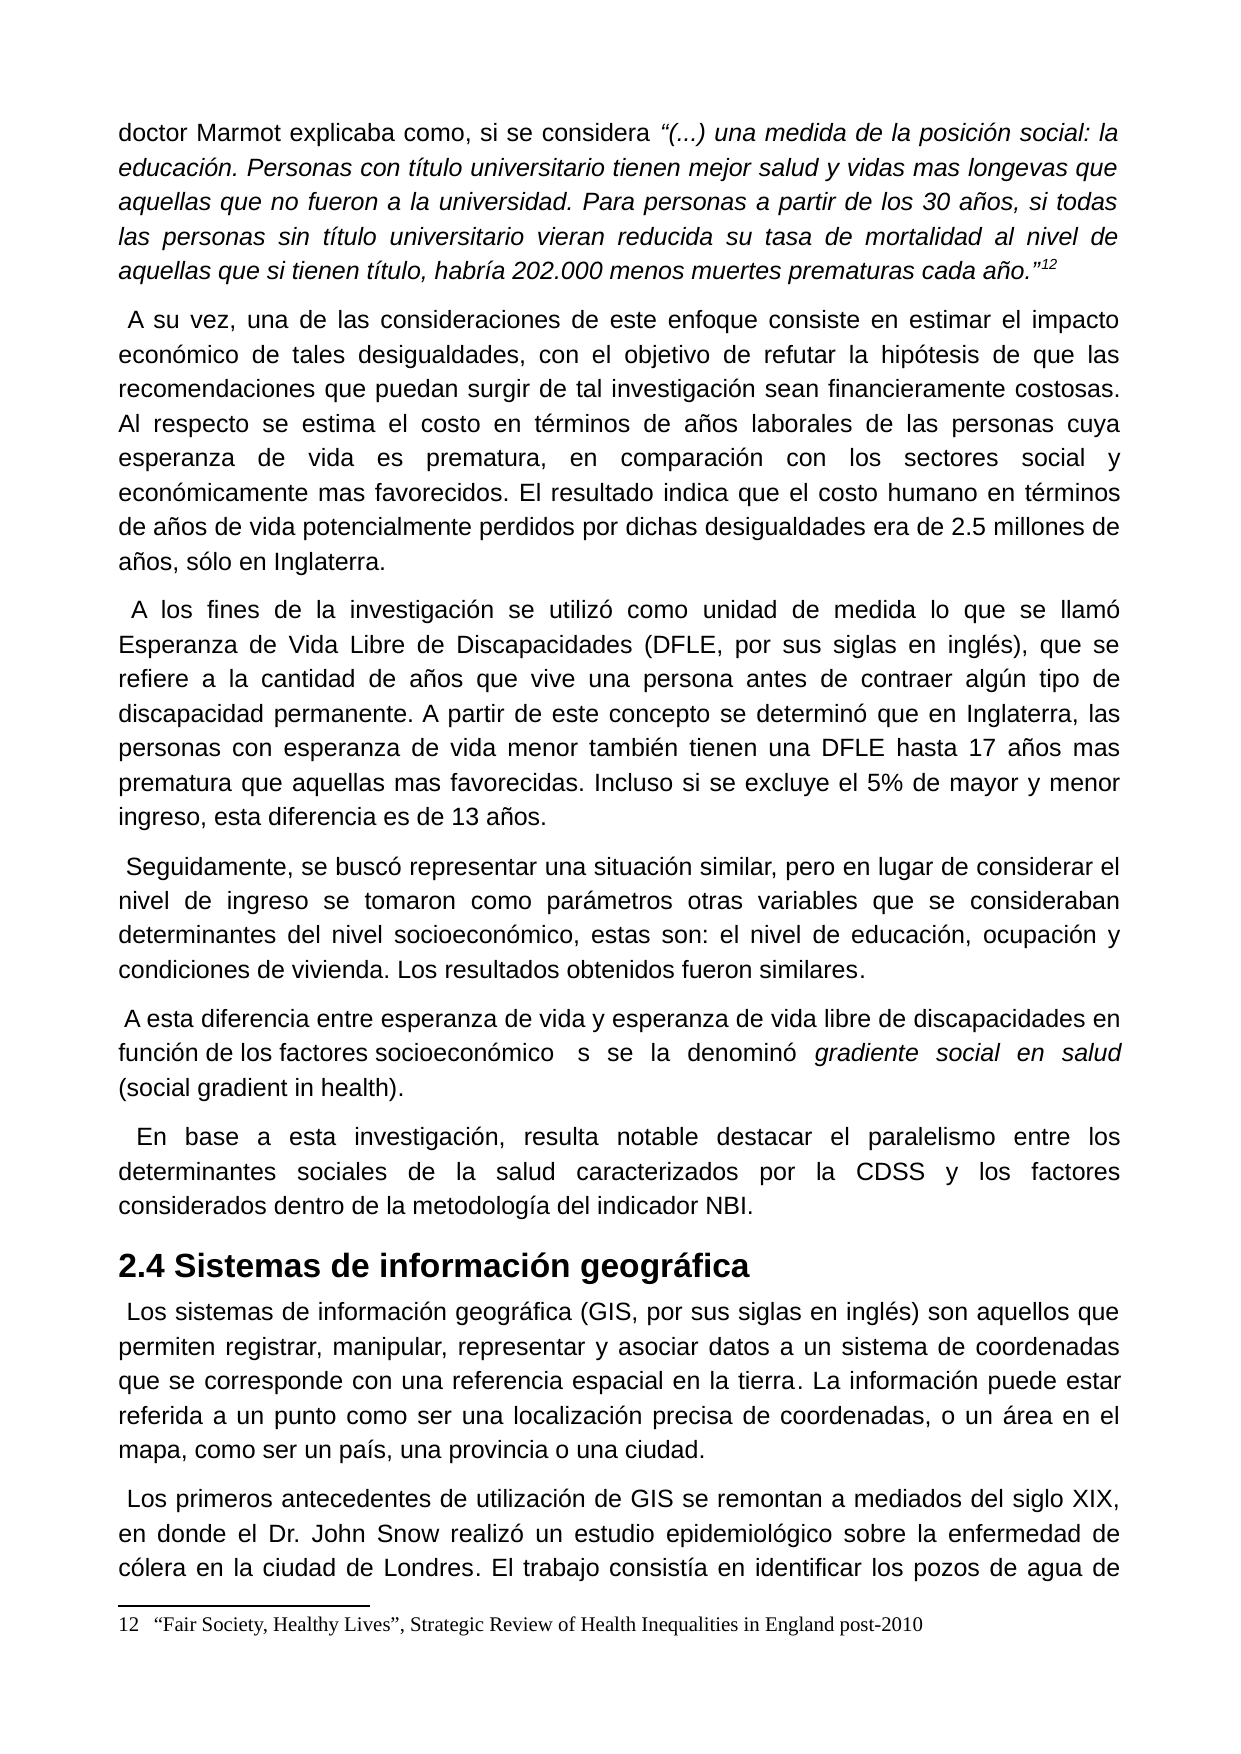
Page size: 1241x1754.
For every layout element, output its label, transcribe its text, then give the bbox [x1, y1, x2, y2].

text “Fair Society, Healthy Lives”, Strategic Review of Health Inequalities in England post-2010 [118, 1612, 1122, 1636]
text En base a esta investigación, resulta notable destacar el paralelismo entre los determinantes sociales de la salud caracterizados por la CDSS y los factores considerados dentro de la metodología del indicador NBI. [118, 1122, 1122, 1220]
text Los primeros antecedentes de utilización de GIS se remontan a mediados del siglo XIX, en donde el Dr. John Snow realizó un estudio epidemiológico sobre la enfermedad de cólera en la ciudad de Londres. El trabajo consistía en identificar los pozos de agua de [118, 1484, 1122, 1582]
text A esta diferencia entre esperanza de vida y esperanza de vida libre de discapacidades en función de los factores socioeconómico s se la denominó gradiente social en salud (social gradient in health). [118, 1004, 1122, 1102]
subtitle 2.4 Sistemas de información geográfica [118, 1246, 1122, 1285]
text A los fines de la investigación se utilizó como unidad de medida lo que se llamó Esperanza de Vida Libre de Discapacidades (DFLE, por sus siglas en inglés), que se refiere a la cantidad de años que vive una persona antes de contraer algún tipo de discapacidad permanente. A partir de este concepto se determinó que en Inglaterra, las personas con esperanza de vida menor también tienen una DFLE hasta 17 años mas prematura que aquellas mas favorecidas. Incluso si se excluye el 5% de mayor y menor ingreso, esta diferencia es de 13 años. [118, 596, 1122, 831]
text A su vez, una de las consideraciones de este enfoque consiste en estimar el impacto económico de tales desigualdades, con el objetivo de refutar la hipótesis de que las recomendaciones que puedan surgir de tal investigación sean financieramente costosas. Al respecto se estima el costo en términos de años laborales de las personas cuya esperanza de vida es prematura, en comparación con los sectores social y económicamente mas favorecidos. El resultado indica que el costo humano en términos de años de vida potencialmente perdidos por dichas desigualdades era de 2.5 millones de años, sólo en Inglaterra. [118, 305, 1122, 575]
text Seguidamente, se buscó representar una situación similar, pero en lugar de considerar el nivel de ingreso se tomaron como parámetros otras variables que se consideraban determinantes del nivel socioeconómico, estas son: el nivel de educación, ocupación y condiciones de vivienda. Los resultados obtenidos fueron similares. [118, 851, 1122, 984]
text Los sistemas de información geográfica (GIS, por sus siglas en inglés) son aquellos que permiten registrar, manipular, representar y asociar datos a un sistema de coordenadas que se corresponde con una referencia espacial en la tierra. La información puede estar referida a un punto como ser una localización precisa de coordenadas, o un área en el mapa, como ser un país, una provincia o una ciudad. [118, 1297, 1122, 1464]
text doctor Marmot explicaba como, si se considera “(...) una medida de la posición social: la educación. Personas con título universitario tienen mejor salud y vidas mas longevas que aquellas que no fueron a la universidad. Para personas a partir de los 30 años, si todas las personas sin título universitario vieran reducida su tasa de mortalidad al nivel de aquellas que si tienen título, habría 202.000 menos muertes prematuras cada año.” [118, 118, 1122, 285]
